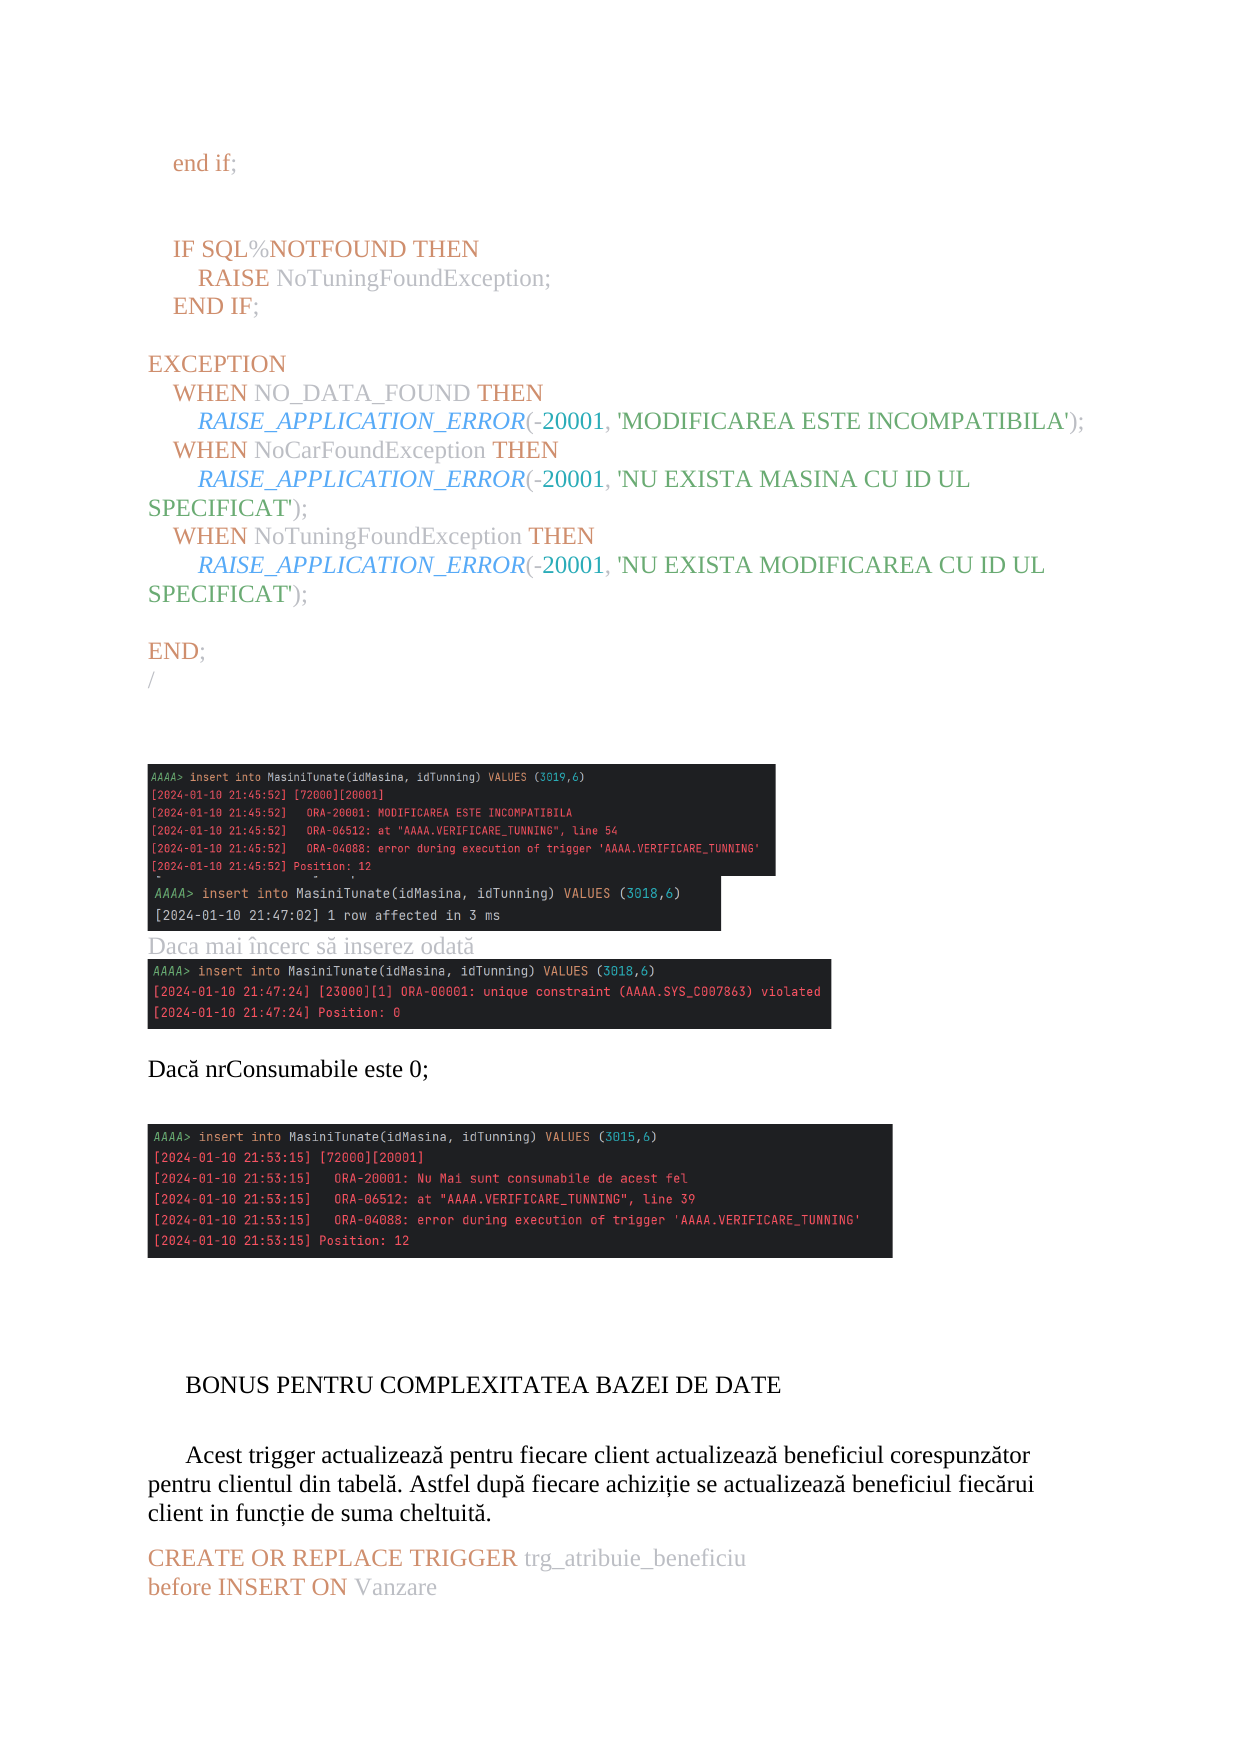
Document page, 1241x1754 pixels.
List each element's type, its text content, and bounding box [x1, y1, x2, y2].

text CREATE OR REPLACE TRIGGER trg_atribuie_beneficiu before INSERT ON Vanzare [148, 1543, 1093, 1601]
text end if; IF SQL%NOTFOUND THEN RAISE NoTuningFoundException; END IF; EXCEPTION WHEN NO_DATA_FOUND THEN RAISE_APPLICATION_ERROR(-20001, 'MODIFICAREA ESTE INCOMPATIBILA'); WHEN NoCarFoundException THEN RAISE_APPLICATION_ERROR(-20001, 'NU EXISTA MASINA CU ID UL SPECIFICAT'); WHEN NoTuningFoundException THEN RAISE_APPLICATION_ERROR(-20001, 'NU EXISTA MODIFICAREA CU ID UL SPECIFICAT'); END; / [148, 148, 1093, 694]
text Daca mai încerc să inserez odată [148, 931, 1093, 959]
text Dacă nrConsumabile este 0; [148, 1054, 1093, 1083]
text BONUS PENTRU COMPLEXITATEA BAZEI DE DATE [148, 1370, 1093, 1399]
text Acest trigger actualizează pentru fiecare client actualizează beneficiul corespunzător pentru clientul din tabelă. Astfel după fiecare achiziție se actualizează beneficiul fiecărui client in funcție de suma cheltuită. [148, 1440, 1093, 1527]
